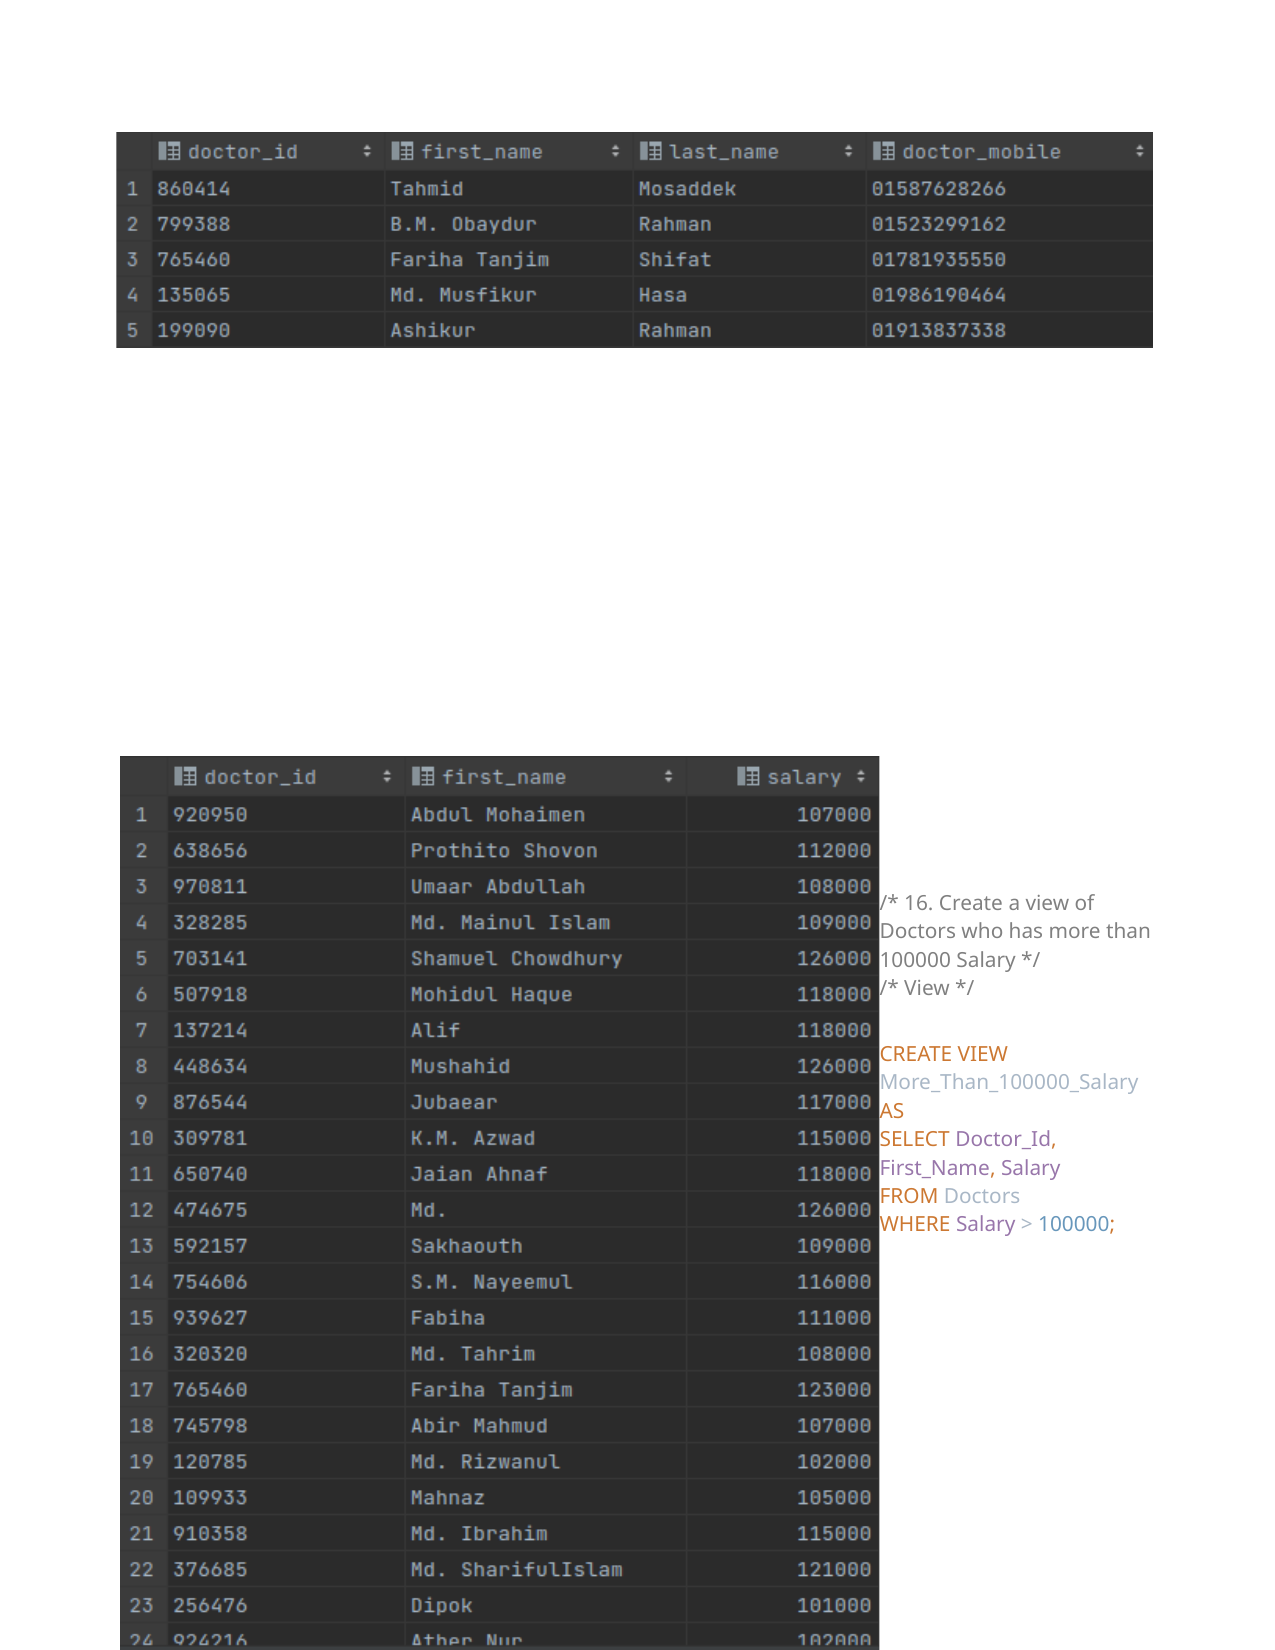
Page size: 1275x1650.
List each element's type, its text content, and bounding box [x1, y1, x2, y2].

text /* 16. Create a view of Doctors who has more than 100000 Salary */ /* View */ CREATE VIEW More_Than_100000_Salary AS SELECT Doctor_Id, First_Name, Salary FROM Doctors WHERE Salary > 100000; [880, 888, 1155, 1275]
picture [120, 756, 880, 1650]
picture [116, 132, 1153, 348]
